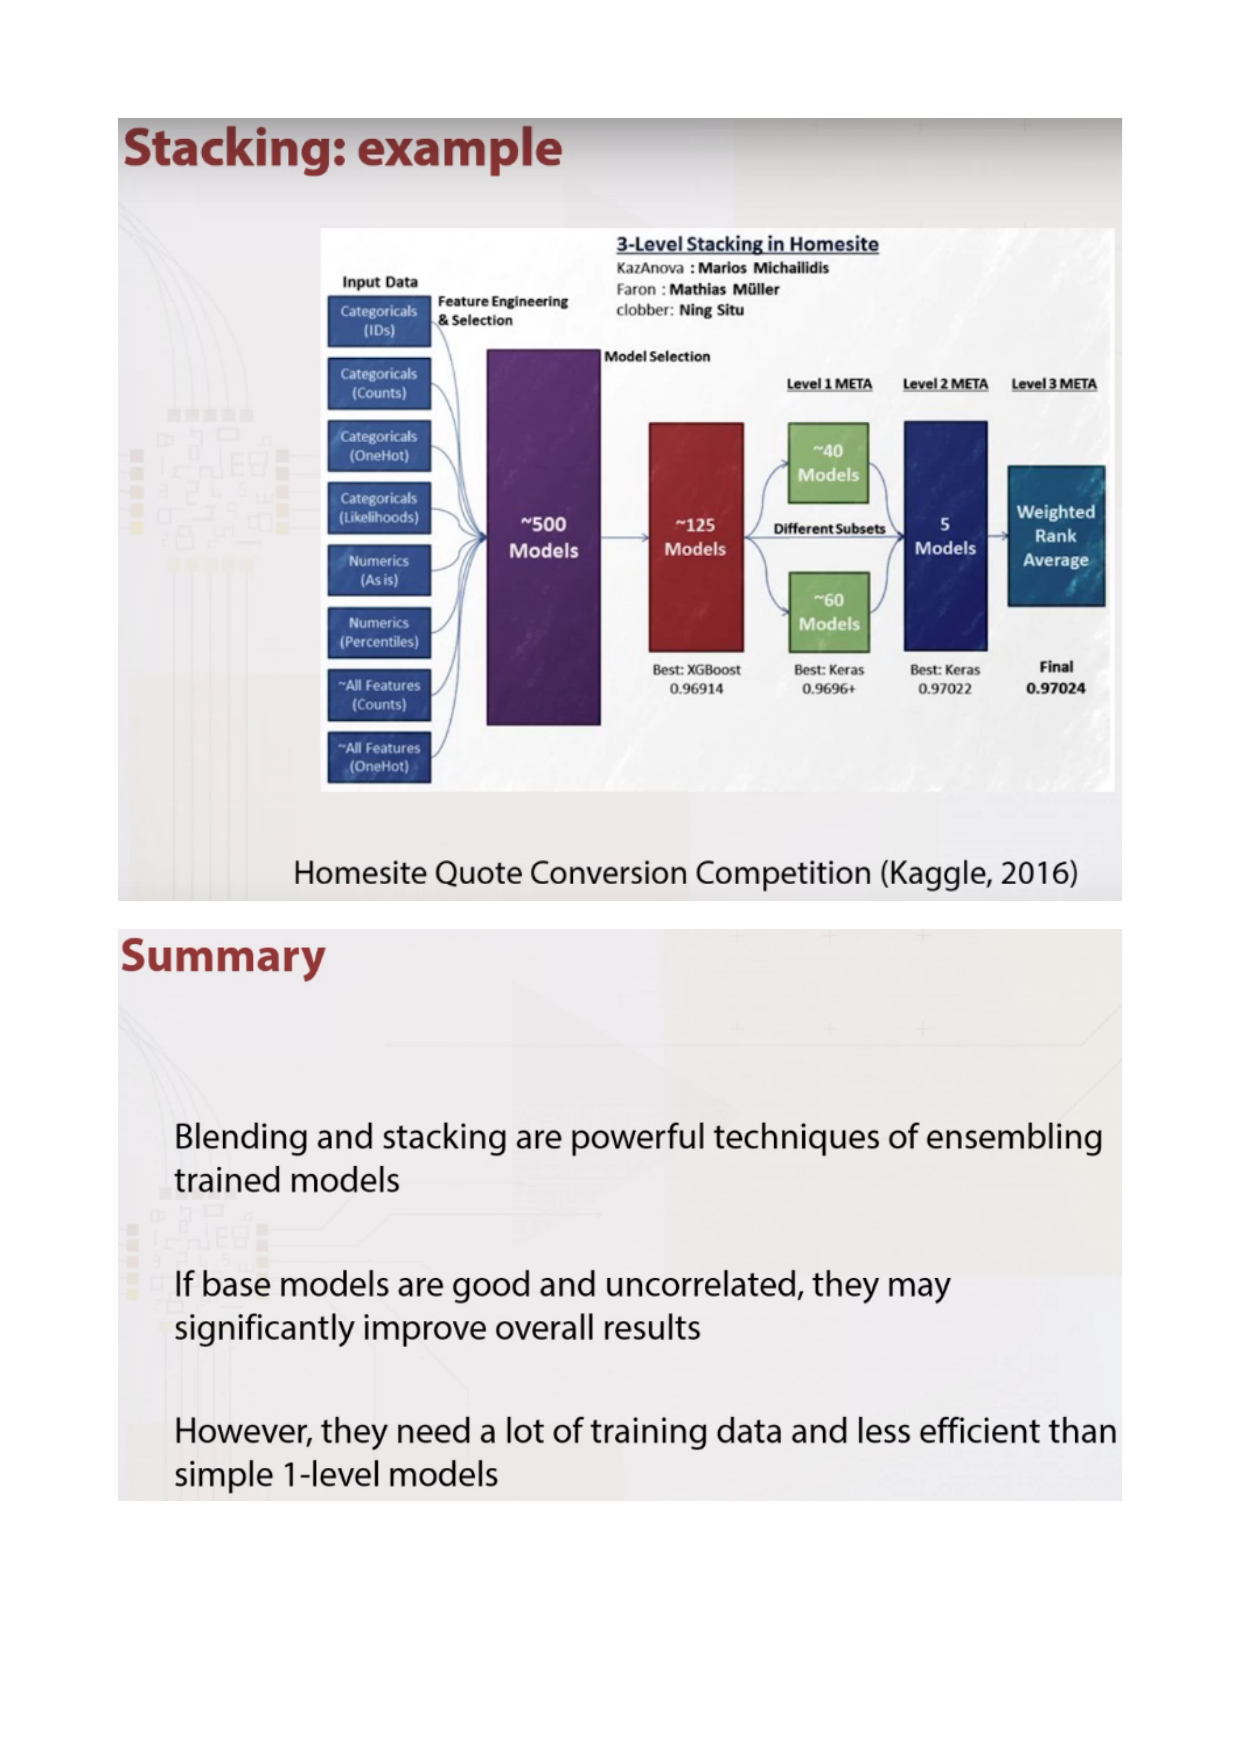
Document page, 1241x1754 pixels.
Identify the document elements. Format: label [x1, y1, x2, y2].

picture [118, 118, 1123, 901]
picture [118, 929, 1123, 1501]
